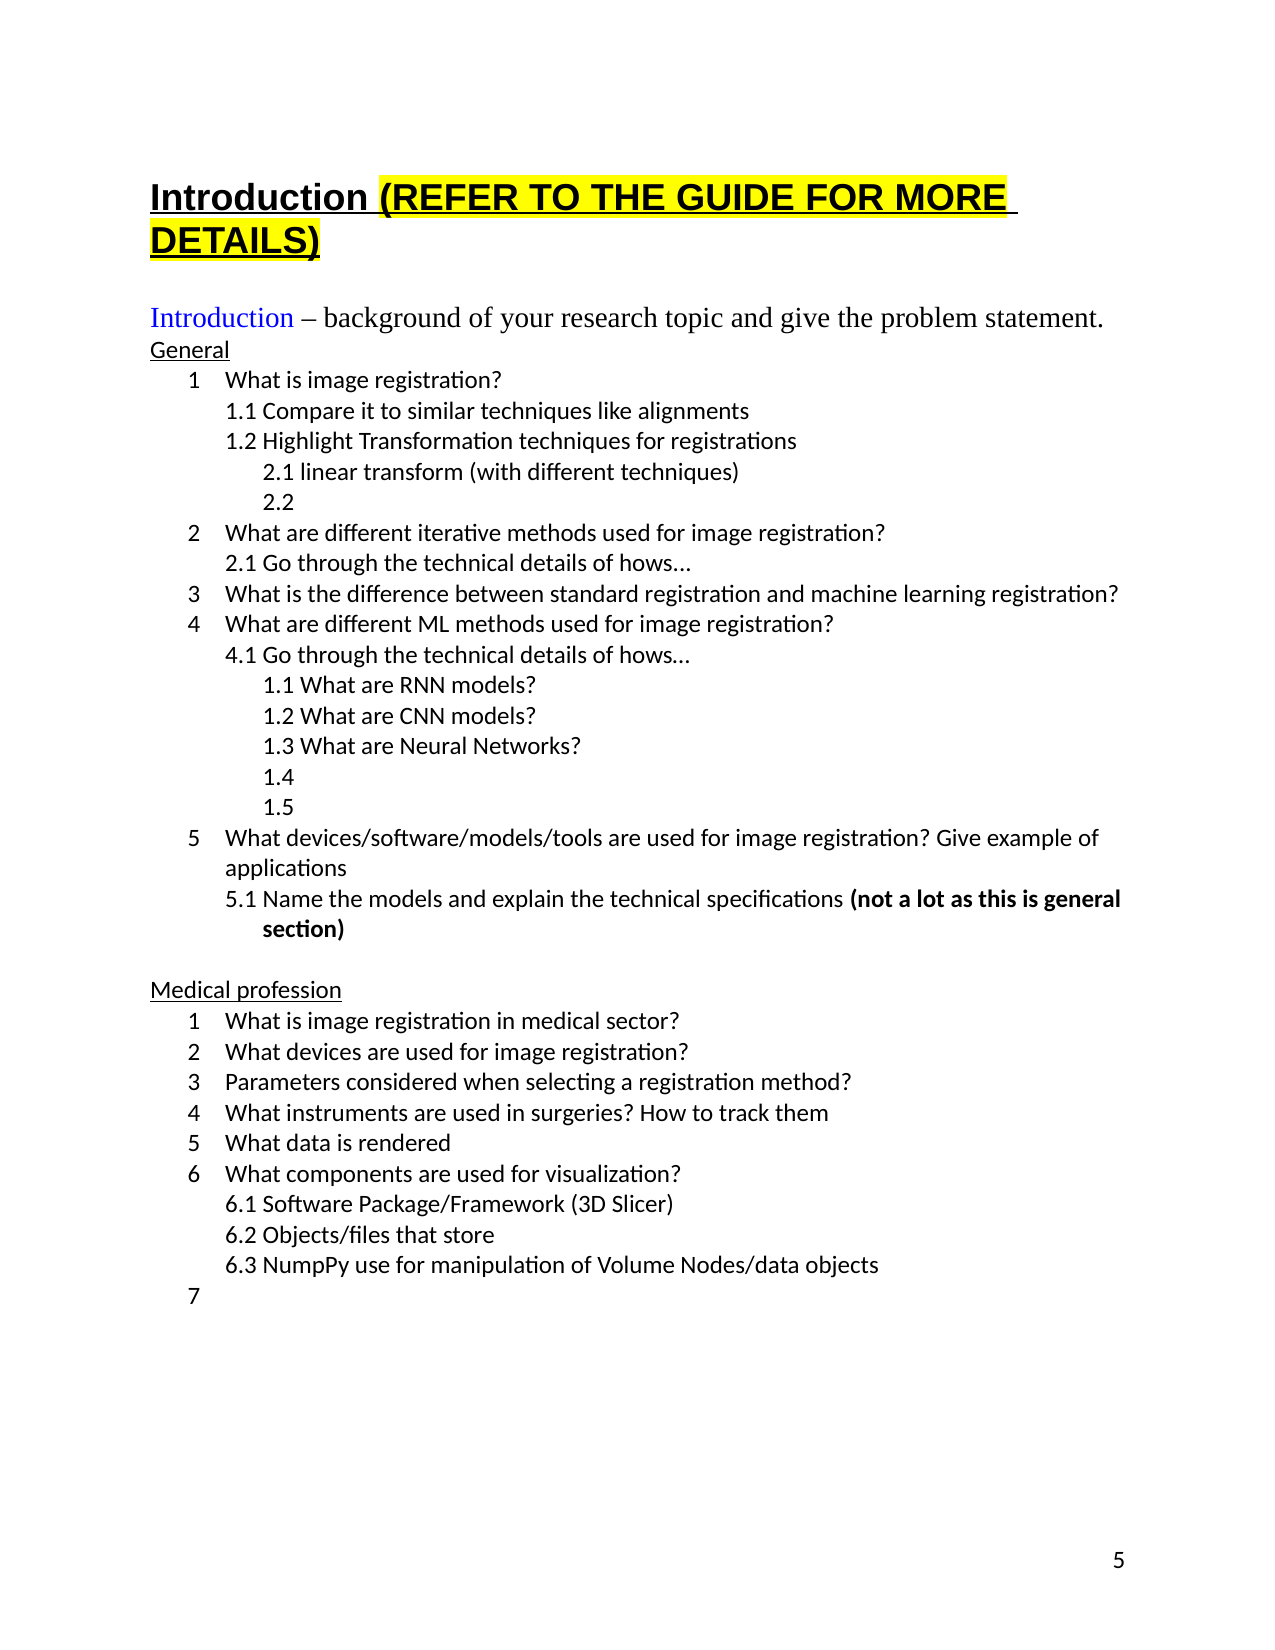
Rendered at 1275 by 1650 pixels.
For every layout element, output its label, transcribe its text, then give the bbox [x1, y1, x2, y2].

list Objects/files that store [225, 1219, 1125, 1249]
list What are different ML methods used for image registration? [187, 608, 1125, 639]
list What data is rendered [187, 1127, 1125, 1158]
list What devices are used for image registration? [187, 1036, 1125, 1066]
list What are Neural Networks? [262, 731, 1125, 761]
list What components are used for visualization? [187, 1158, 1125, 1188]
list Name the models and explain the technical specifications (not a lot as this is general section) [225, 883, 1125, 944]
list What is image registration? [187, 364, 1125, 395]
subtitle Introduction (REFER TO THE GUIDE FOR MORE DETAILS) [150, 175, 1125, 261]
list What are different iterative methods used for image registration? [187, 517, 1125, 547]
title Introduction – background of your research topic and give the problem statement. [150, 303, 1125, 334]
list What are RNN models? [262, 669, 1125, 700]
list Software Package/Framework (3D Slicer) [225, 1188, 1125, 1219]
list linear transform (with different techniques) [262, 456, 1125, 486]
list What is the difference between standard registration and machine learning registration? [187, 578, 1125, 608]
list Compare it to similar techniques like alignments [225, 395, 1125, 425]
list Go through the technical details of hows... [225, 547, 1125, 578]
list What instruments are used in surgeries? How to track them [187, 1097, 1125, 1127]
list NumpPy use for manipulation of Volume Nodes/data objects [225, 1249, 1125, 1280]
list What devices/software/models/tools are used for image registration? Give example of applications [187, 822, 1125, 883]
list Go through the technical details of hows… [225, 639, 1125, 669]
list What is image registration in medical sector? [187, 1005, 1125, 1036]
list Parameters considered when selecting a registration method? [187, 1066, 1125, 1097]
list What are CNN models? [262, 700, 1125, 731]
text Medical profession [150, 975, 1125, 1005]
text General [150, 334, 1125, 364]
list Highlight Transformation techniques for registrations [225, 425, 1125, 456]
